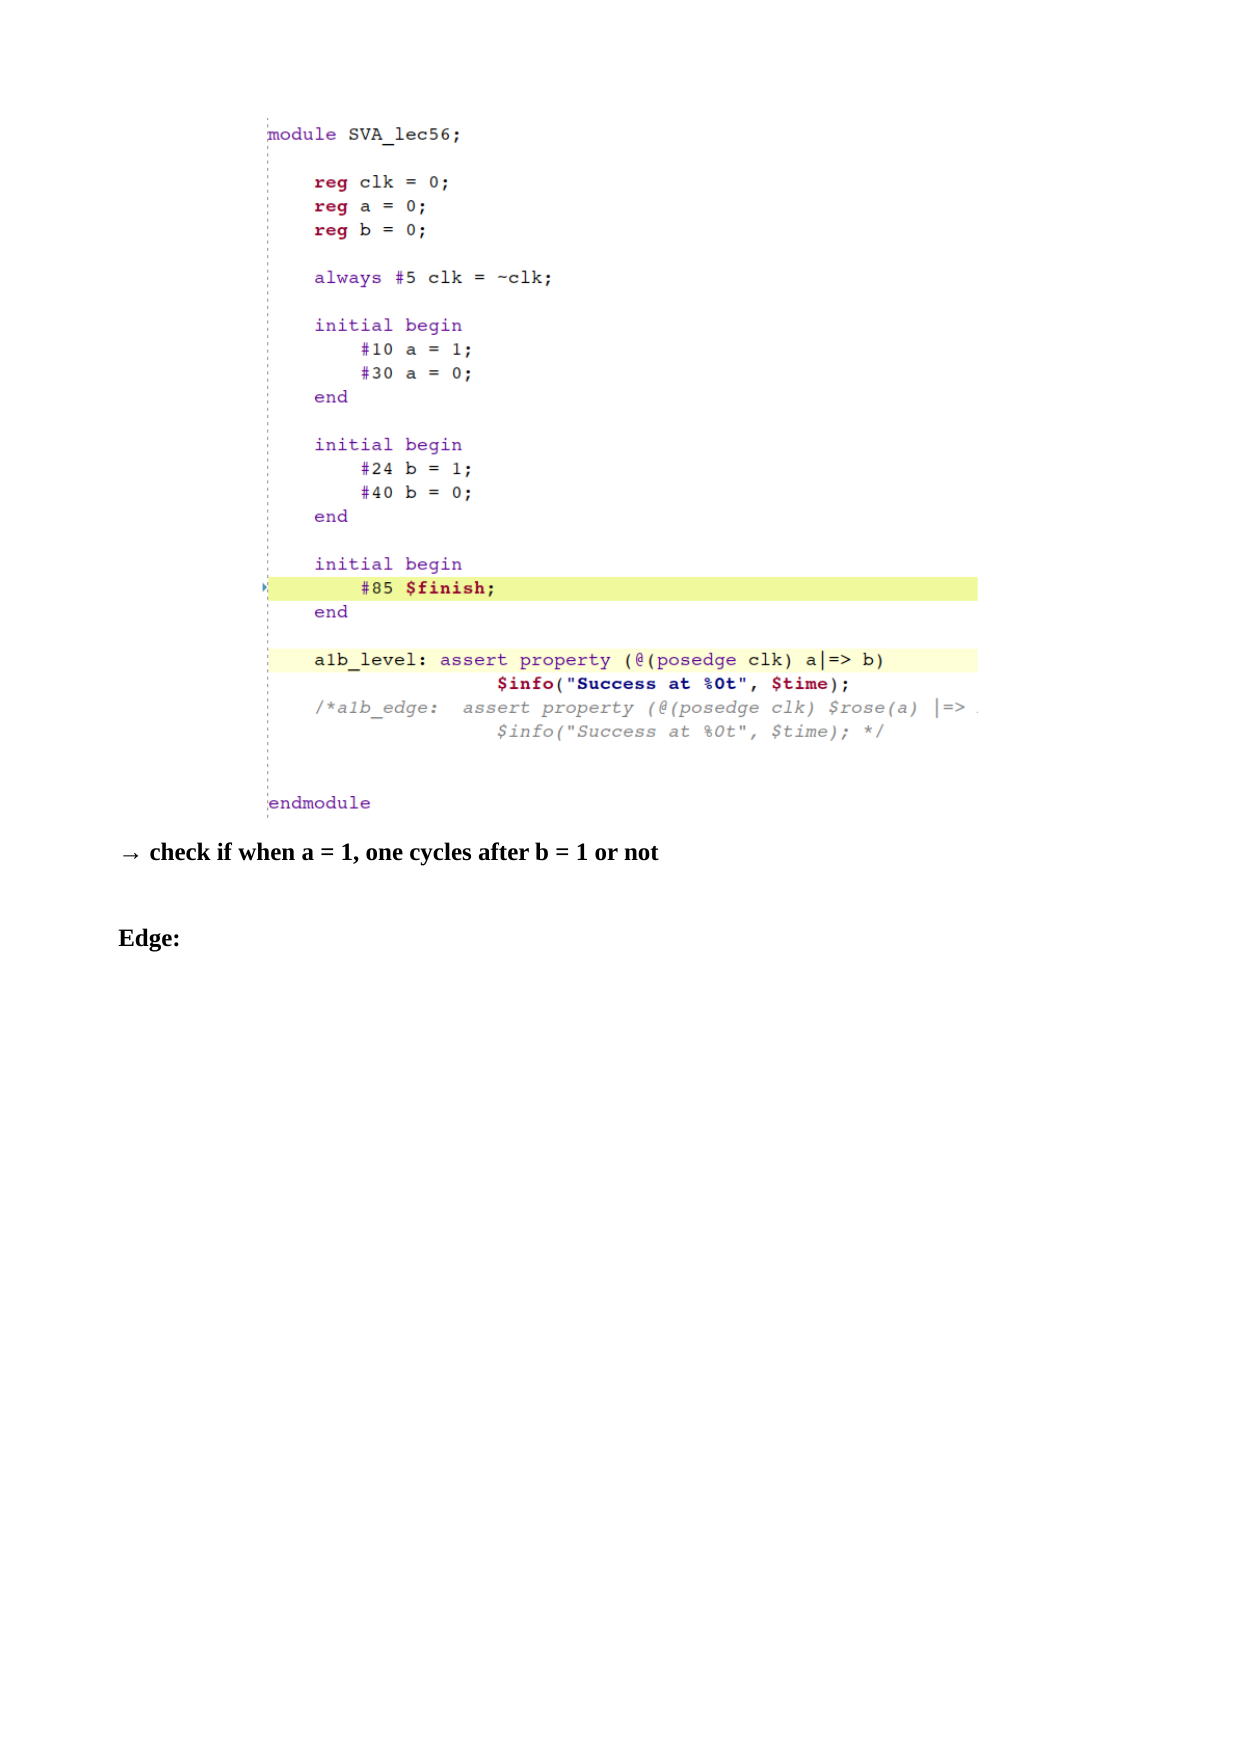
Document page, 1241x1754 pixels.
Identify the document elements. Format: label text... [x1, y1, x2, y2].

text → check if when a = 1, one cycles after b = 1 or not [118, 837, 1122, 866]
picture [262, 118, 978, 822]
text Edge: [118, 923, 1122, 952]
